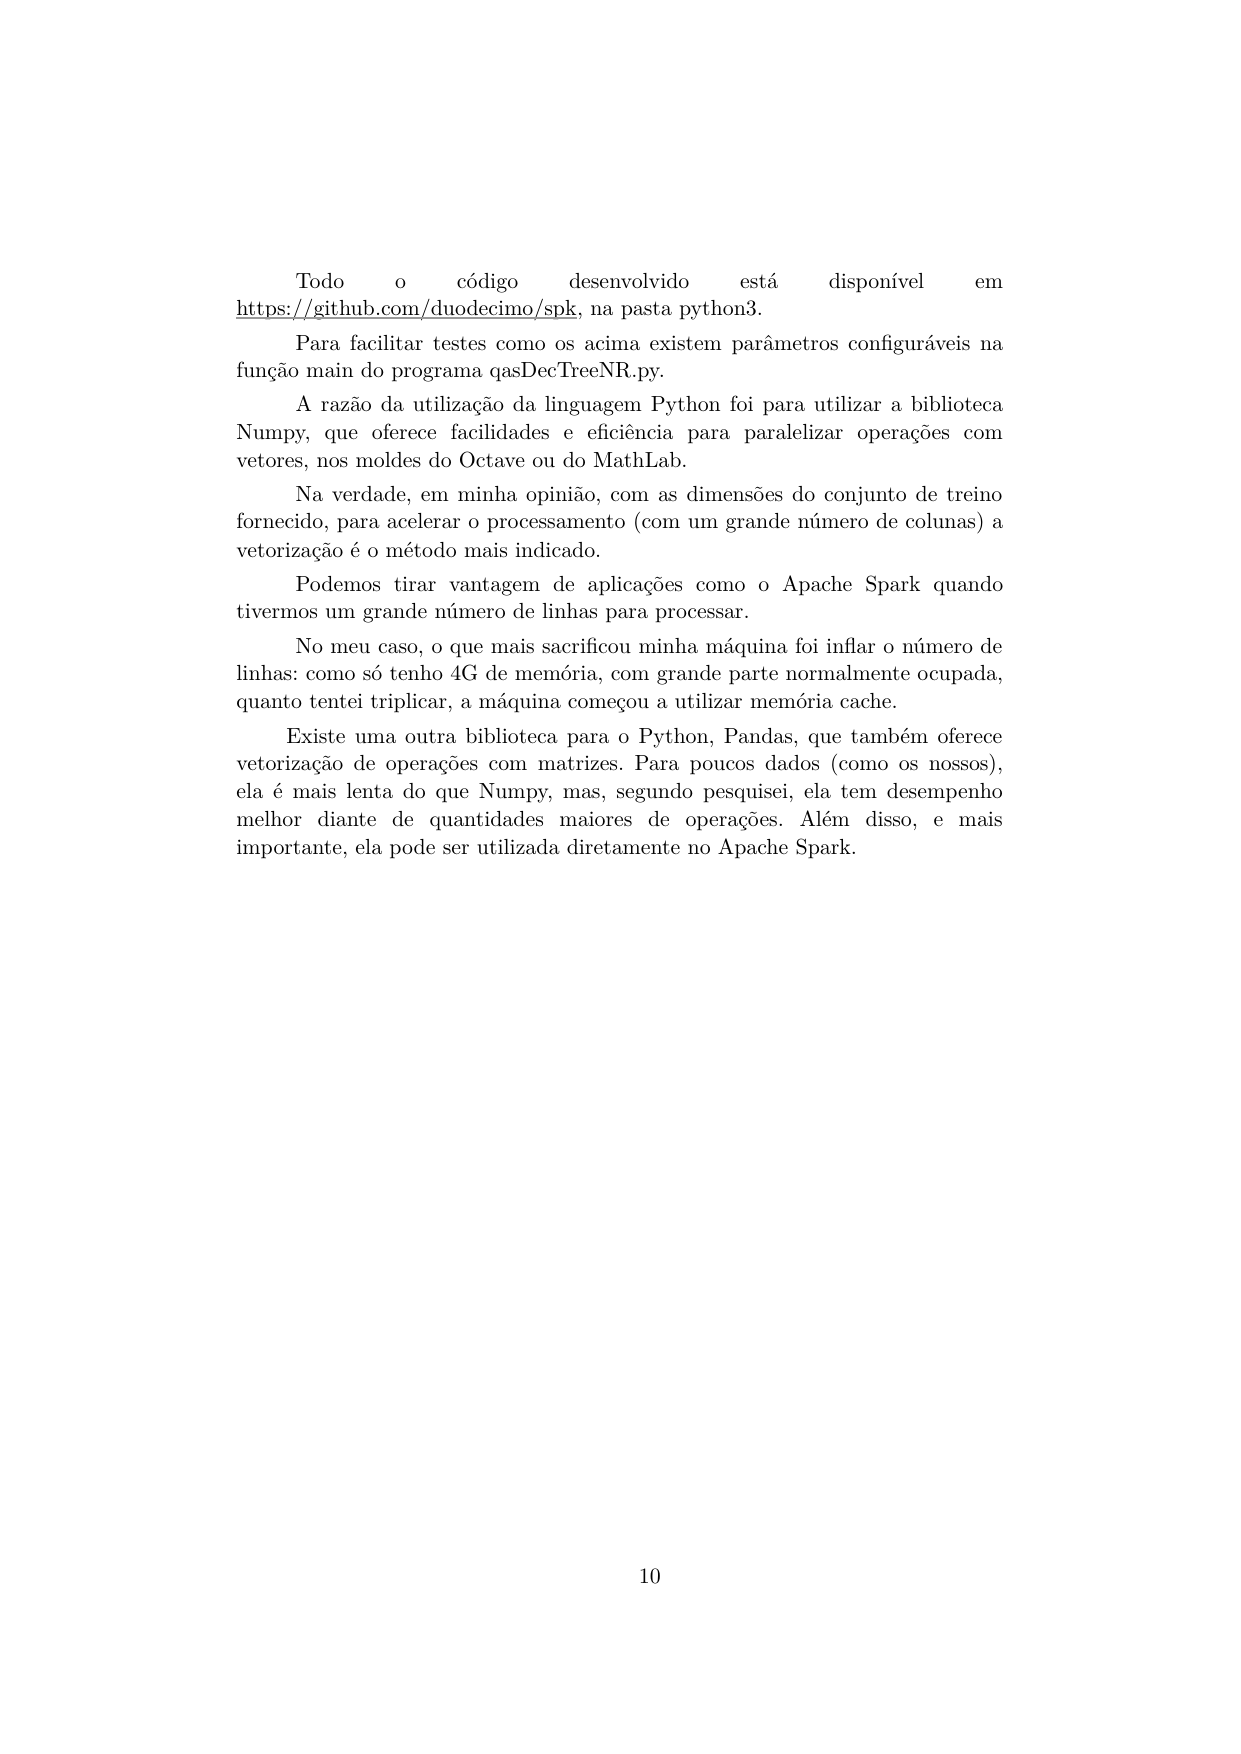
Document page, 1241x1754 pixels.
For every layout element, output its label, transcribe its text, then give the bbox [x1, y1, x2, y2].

text A razão da utilização da linguagem Python foi para utilizar a biblioteca Numpy, que oferece facilidades e eficiência para paralelizar operações com vetores, nos moldes do Octave ou do MathLab. [236, 389, 1004, 473]
text Existe uma outra biblioteca para o Python, Pandas, que também oferece vetorização de operações com matrizes. Para poucos dados (como os nossos), ela é mais lenta do que Numpy, mas, segundo pesquisei, ela tem desempenho melhor diante de quantidades maiores de operações. Além disso, e mais importante, ela pode ser utilizada diretamente no Apache Spark. [236, 721, 1004, 861]
text Podemos tirar vantagem de aplicações como o Apache Spark quando tivermos um grande número de linhas para processar. [236, 569, 1004, 625]
text Todo o código desenvolvido está disponível em https://github.com/duodecimo/spk, na pasta python3. [236, 266, 1004, 322]
text Na verdade, em minha opinião, com as dimensões do conjunto de treino fornecido, para acelerar o processamento (com um grande número de colunas) a vetorização é o método mais indicado. [236, 479, 1004, 563]
text Para facilitar testes como os acima existem parâmetros configuráveis na função main do programa qasDecTreeNR.py. [236, 328, 1004, 383]
text No meu caso, o que mais sacrificou minha máquina foi inflar o número de linhas: como só tenho 4G de memória, com grande parte normalmente ocupada, quanto tentei triplicar, a máquina começou a utilizar memória cache. [236, 631, 1004, 715]
